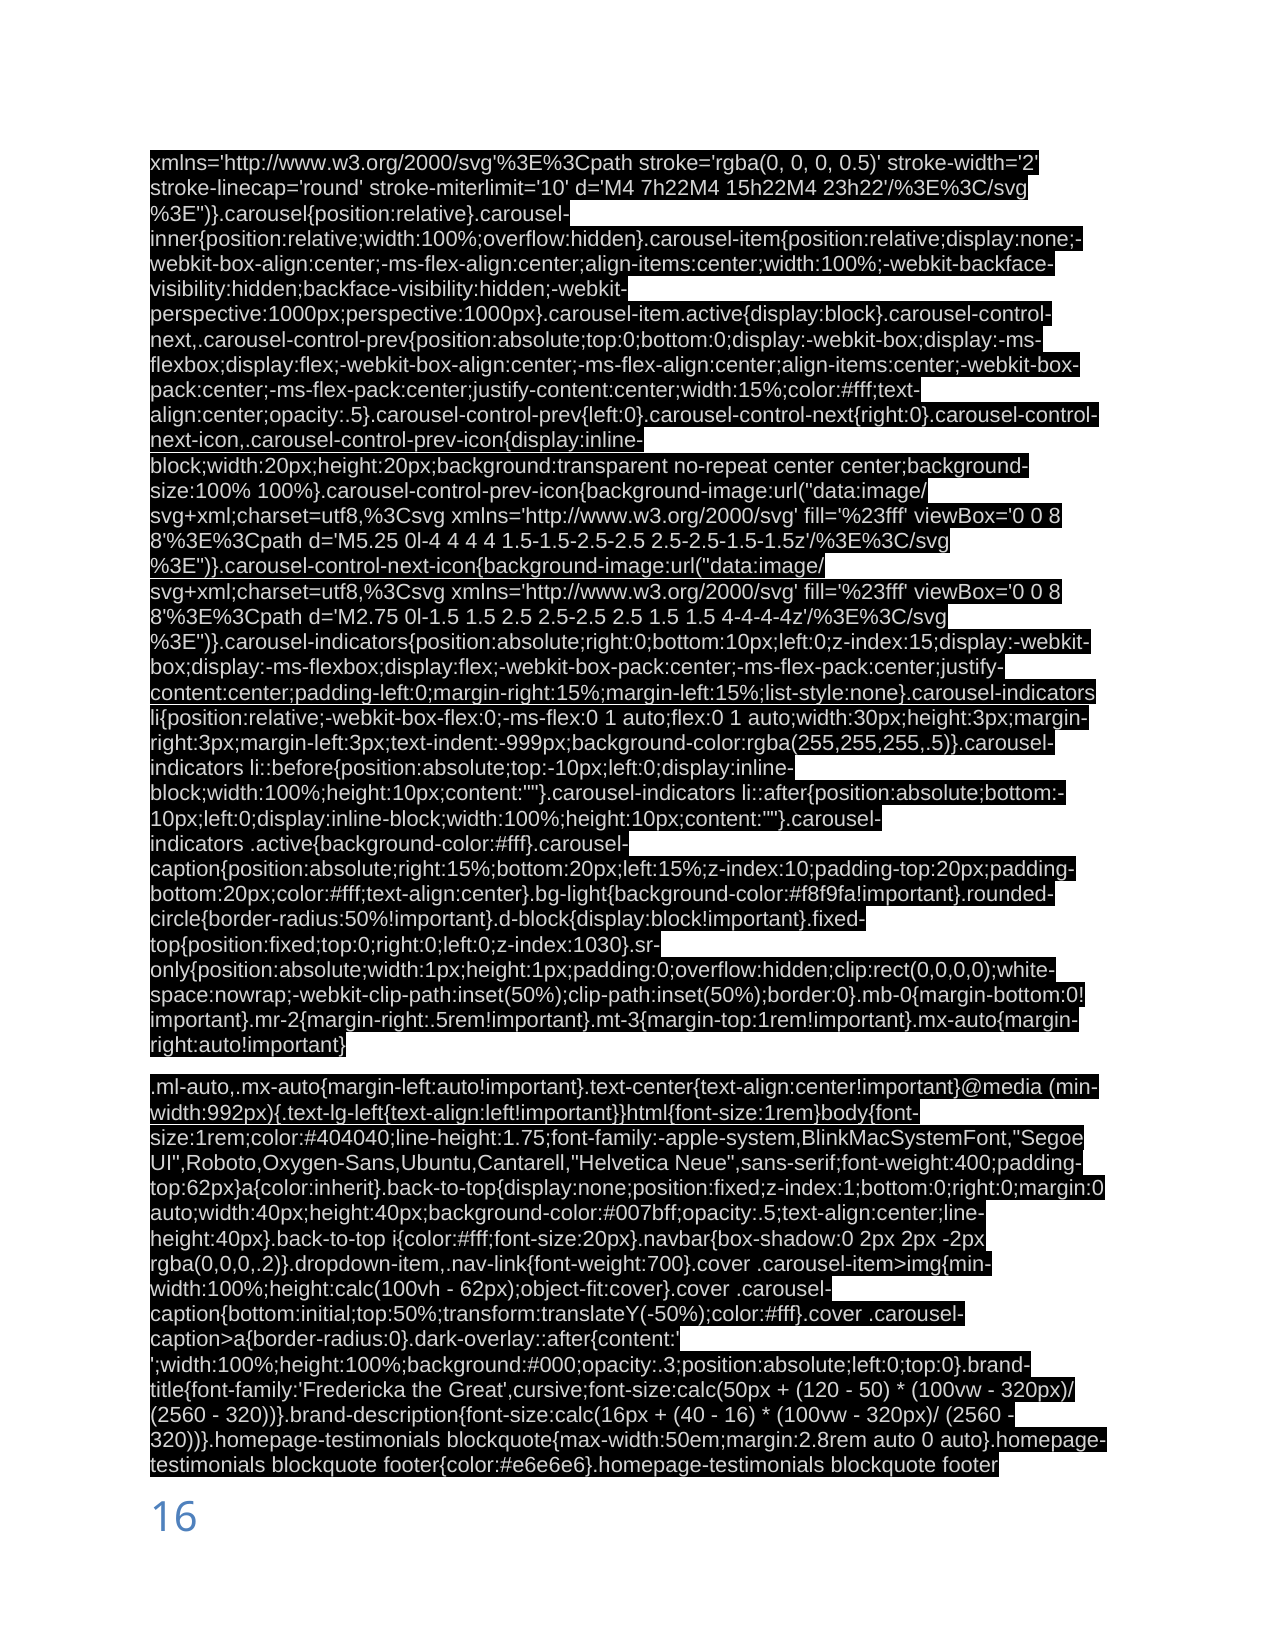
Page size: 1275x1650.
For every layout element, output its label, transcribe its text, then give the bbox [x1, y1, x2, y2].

text .ml-auto,.mx-auto{margin-left:auto!important}.text-center{text-align:center!important}@media (min-width:992px){.text-lg-left{text-align:left!important}}html{font-size:1rem}body{font-size:1rem;color:#404040;line-height:1.75;font-family:-apple-system,BlinkMacSystemFont,"Segoe UI",Roboto,Oxygen-Sans,Ubuntu,Cantarell,"Helvetica Neue",sans-serif;font-weight:400;padding-top:62px}a{color:inherit}.back-to-top{display:none;position:fixed;z-index:1;bottom:0;right:0;margin:0 auto;width:40px;height:40px;background-color:#007bff;opacity:.5;text-align:center;line-height:40px}.back-to-top i{color:#fff;font-size:20px}.navbar{box-shadow:0 2px 2px -2px rgba(0,0,0,.2)}.dropdown-item,.nav-link{font-weight:700}.cover .carousel-item>img{min-width:100%;height:calc(100vh - 62px);object-fit:cover}.cover .carousel-caption{bottom:initial;top:50%;transform:translateY(-50%);color:#fff}.cover .carousel-caption>a{border-radius:0}.dark-overlay::after{content:' ';width:100%;height:100%;background:#000;opacity:.3;position:absolute;left:0;top:0}.brand-title{font-family:'Fredericka the Great',cursive;font-size:calc(50px + (120 - 50) * (100vw - 320px)/ (2560 - 320))}.brand-description{font-size:calc(16px + (40 - 16) * (100vw - 320px)/ (2560 - 320))}.homepage-testimonials blockquote{max-width:50em;margin:2.8rem auto 0 auto}.homepage-testimonials blockquote footer{color:#e6e6e6}.homepage-testimonials blockquote footer [150, 1074, 1109, 1477]
text xmlns='http://www.w3.org/2000/svg'%3E%3Cpath stroke='rgba(0, 0, 0, 0.5)' stroke-width='2' stroke-linecap='round' stroke-miterlimit='10' d='M4 7h22M4 15h22M4 23h22'/%3E%3C/svg%3E")}.carousel{position:relative}.carousel-inner{position:relative;width:100%;overflow:hidden}.carousel-item{position:relative;display:none;-webkit-box-align:center;-ms-flex-align:center;align-items:center;width:100%;-webkit-backface-visibility:hidden;backface-visibility:hidden;-webkit-perspective:1000px;perspective:1000px}.carousel-item.active{display:block}.carousel-control-next,.carousel-control-prev{position:absolute;top:0;bottom:0;display:-webkit-box;display:-ms-flexbox;display:flex;-webkit-box-align:center;-ms-flex-align:center;align-items:center;-webkit-box-pack:center;-ms-flex-pack:center;justify-content:center;width:15%;color:#fff;text-align:center;opacity:.5}.carousel-control-prev{left:0}.carousel-control-next{right:0}.carousel-control-next-icon,.carousel-control-prev-icon{display:inline-block;width:20px;height:20px;background:transparent no-repeat center center;background-size:100% 100%}.carousel-control-prev-icon{background-image:url("data:image/svg+xml;charset=utf8,%3Csvg xmlns='http://www.w3.org/2000/svg' fill='%23fff' viewBox='0 0 8 8'%3E%3Cpath d='M5.25 0l-4 4 4 4 1.5-1.5-2.5-2.5 2.5-2.5-1.5-1.5z'/%3E%3C/svg%3E")}.carousel-control-next-icon{background-image:url("data:image/svg+xml;charset=utf8,%3Csvg xmlns='http://www.w3.org/2000/svg' fill='%23fff' viewBox='0 0 8 8'%3E%3Cpath d='M2.75 0l-1.5 1.5 2.5 2.5-2.5 2.5 1.5 1.5 4-4-4-4z'/%3E%3C/svg%3E")}.carousel-indicators{position:absolute;right:0;bottom:10px;left:0;z-index:15;display:-webkit-box;display:-ms-flexbox;display:flex;-webkit-box-pack:center;-ms-flex-pack:center;justify-content:center;padding-left:0;margin-right:15%;margin-left:15%;list-style:none}.carousel-indicators li{position:relative;-webkit-box-flex:0;-ms-flex:0 1 auto;flex:0 1 auto;width:30px;height:3px;margin-right:3px;margin-left:3px;text-indent:-999px;background-color:rgba(255,255,255,.5)}.carousel-indicators li::before{position:absolute;top:-10px;left:0;display:inline-block;width:100%;height:10px;content:""}.carousel-indicators li::after{position:absolute;bottom:-10px;left:0;display:inline-block;width:100%;height:10px;content:""}.carousel-indicators .active{background-color:#fff}.carousel-caption{position:absolute;right:15%;bottom:20px;left:15%;z-index:10;padding-top:20px;padding-bottom:20px;color:#fff;text-align:center}.bg-light{background-color:#f8f9fa!important}.rounded-circle{border-radius:50%!important}.d-block{display:block!important}.fixed-top{position:fixed;top:0;right:0;left:0;z-index:1030}.sr-only{position:absolute;width:1px;height:1px;padding:0;overflow:hidden;clip:rect(0,0,0,0);white-space:nowrap;-webkit-clip-path:inset(50%);clip-path:inset(50%);border:0}.mb-0{margin-bottom:0!important}.mr-2{margin-right:.5rem!important}.mt-3{margin-top:1rem!important}.mx-auto{margin-right:auto!important} [150, 150, 1109, 1057]
